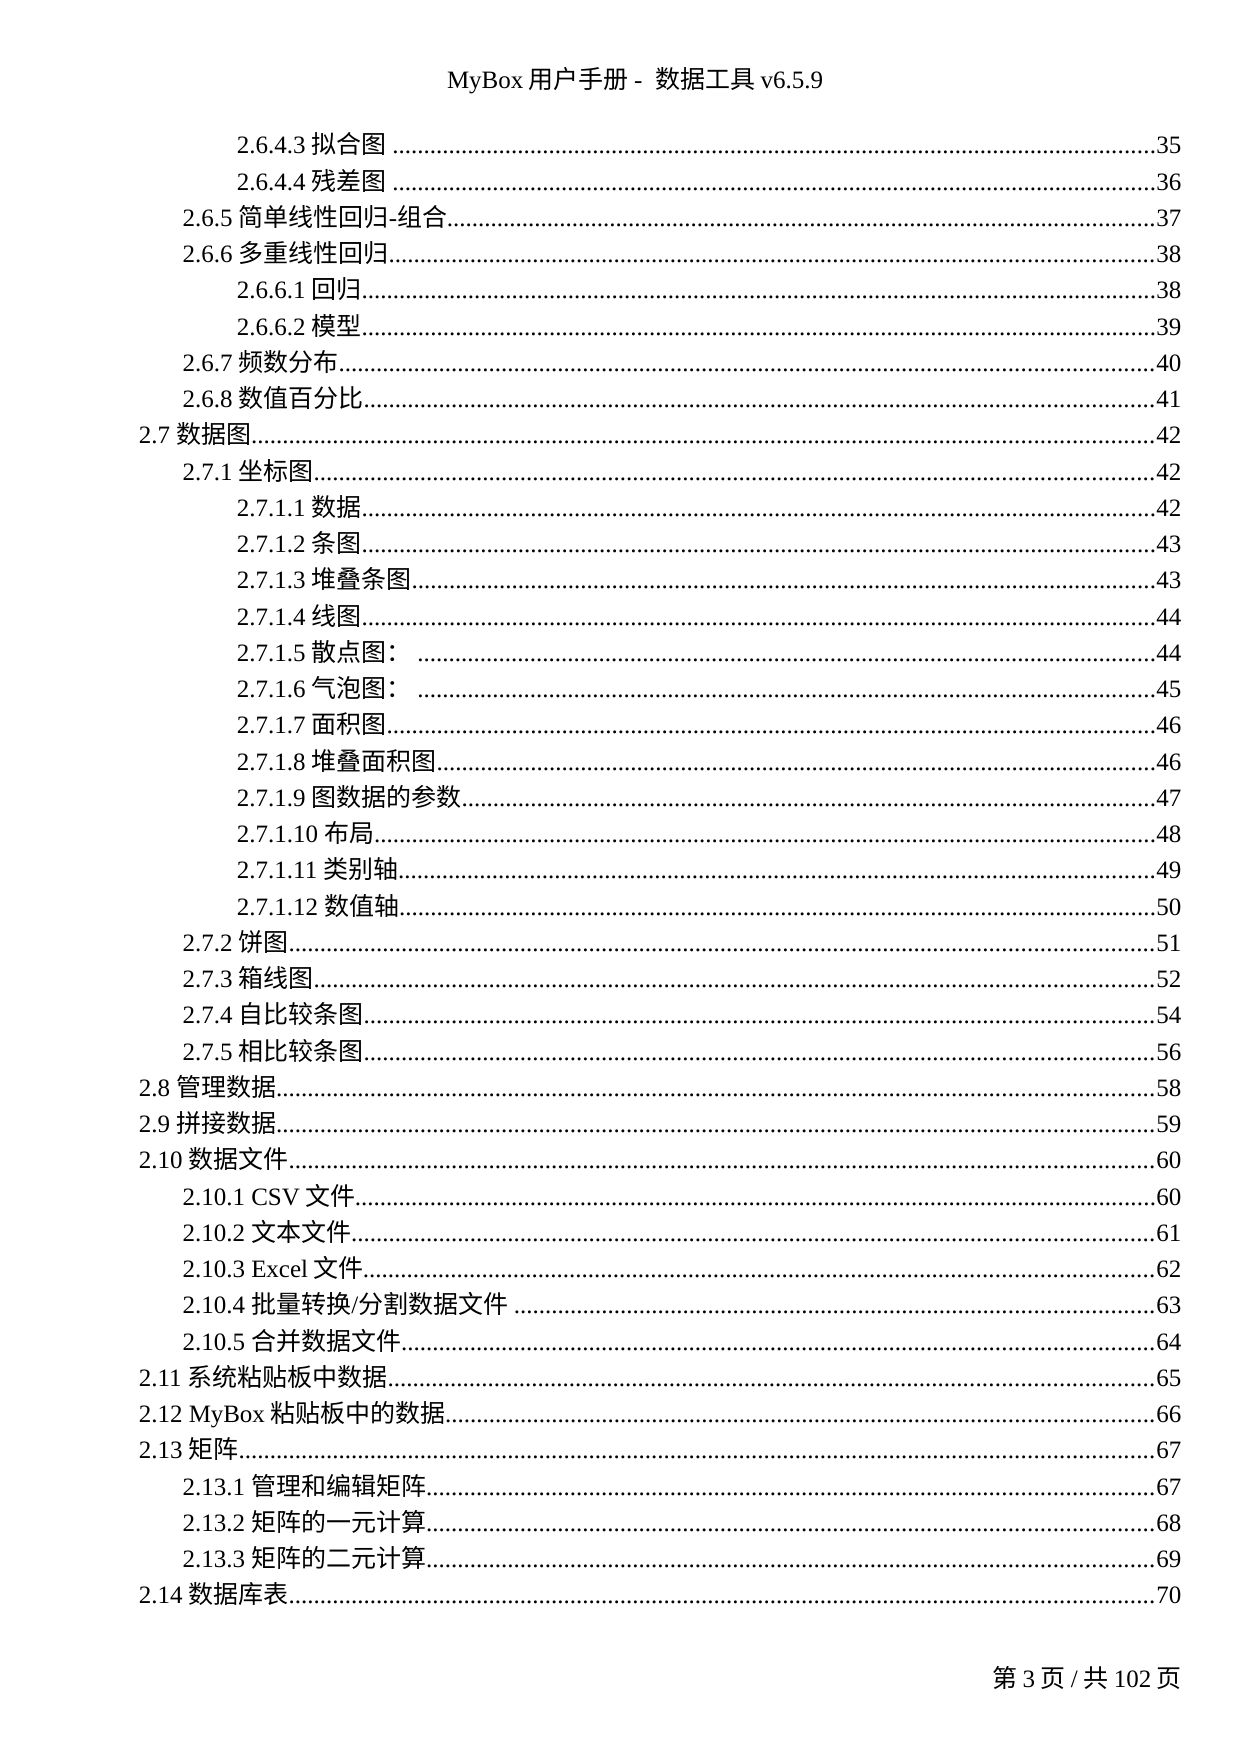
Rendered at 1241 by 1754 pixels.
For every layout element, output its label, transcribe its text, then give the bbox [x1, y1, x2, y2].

text 2.7.3 箱线图 52 [176, 958, 1181, 995]
text 2.8 管理数据 58 [132, 1067, 1181, 1103]
text 2.6.4.3 拟合图 35 [230, 125, 1181, 161]
text 2.7.1.6 气泡图： 45 [230, 668, 1181, 705]
text 2.10.2 文本文件 61 [176, 1212, 1181, 1248]
text 2.10.5 合并数据文件 64 [176, 1321, 1181, 1357]
text 2.7.1.4 线图 44 [230, 596, 1181, 632]
text 2.7.1.10 布局 48 [230, 813, 1181, 850]
text 2.7.1.5 散点图： 44 [230, 632, 1181, 668]
text 2.13.2 矩阵的一元计算 68 [176, 1502, 1181, 1538]
text 2.12 MyBox粘贴板中的数据 66 [132, 1393, 1181, 1430]
text 2.9 拼接数据 59 [132, 1103, 1181, 1140]
text 2.13 矩阵 67 [132, 1430, 1181, 1466]
text 2.6.6.1 回归 38 [230, 270, 1181, 306]
text 2.7 数据图 42 [132, 415, 1181, 451]
text 2.6.6.2 模型 39 [230, 306, 1181, 342]
text 2.13.3 矩阵的二元计算 69 [176, 1538, 1181, 1575]
text 2.6.5 简单线性回归-组合 37 [176, 197, 1181, 233]
text 2.7.5 相比较条图 56 [176, 1031, 1181, 1067]
text 2.7.1.7 面积图 46 [230, 705, 1181, 741]
text 2.11 系统粘贴板中数据 65 [132, 1357, 1181, 1393]
text 2.10 数据文件 60 [132, 1140, 1181, 1176]
text 2.7.4 自比较条图 54 [176, 995, 1181, 1031]
text 2.10.1 CSV文件 60 [176, 1176, 1181, 1212]
text 2.14 数据库表 70 [132, 1575, 1181, 1611]
text 2.7.1.2 条图 43 [230, 523, 1181, 560]
text 2.7.1.3 堆叠条图 43 [230, 560, 1181, 596]
text 2.6.4.4 残差图 36 [230, 161, 1181, 197]
text 2.6.7 频数分布 40 [176, 342, 1181, 378]
text 2.10.3 Excel文件 62 [176, 1248, 1181, 1285]
text 2.6.8 数值百分比 41 [176, 378, 1181, 415]
text 2.7.1 坐标图 42 [176, 451, 1181, 487]
text 2.7.1.8 堆叠面积图 46 [230, 741, 1181, 777]
text 2.7.1.11 类别轴 49 [230, 850, 1181, 886]
text 2.7.1.12 数值轴 50 [230, 886, 1181, 922]
text 2.7.1.9 图数据的参数 47 [230, 777, 1181, 813]
text 2.7.2 饼图 51 [176, 922, 1181, 958]
text 2.7.1.1 数据 42 [230, 487, 1181, 523]
text 2.6.6 多重线性回归 38 [176, 233, 1181, 270]
text 2.10.4 批量转换/分割数据文件 63 [176, 1285, 1181, 1321]
text 2.13.1 管理和编辑矩阵 67 [176, 1466, 1181, 1502]
